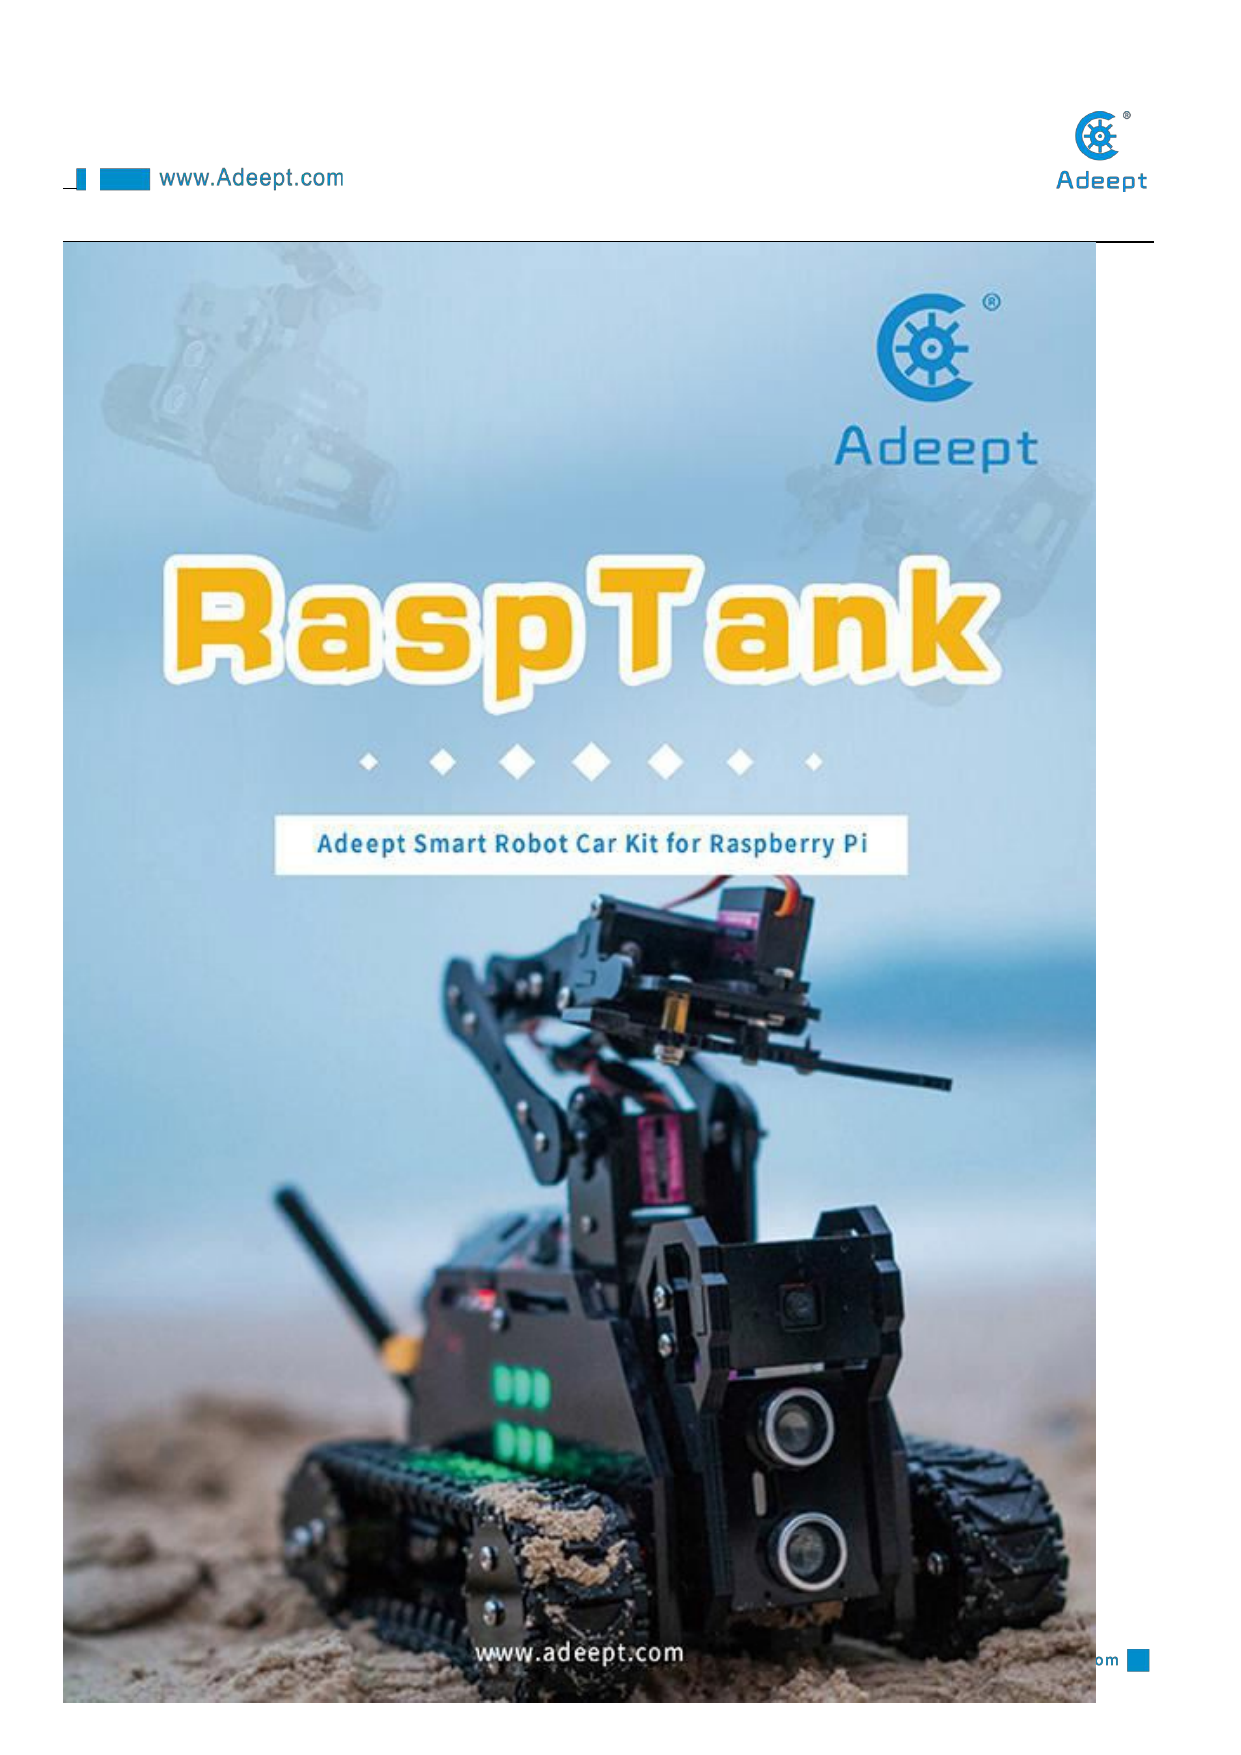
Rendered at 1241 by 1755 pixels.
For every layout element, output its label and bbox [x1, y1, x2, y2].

picture [63, 242, 1127, 1703]
picture [1056, 111, 1147, 192]
picture [75, 167, 343, 191]
